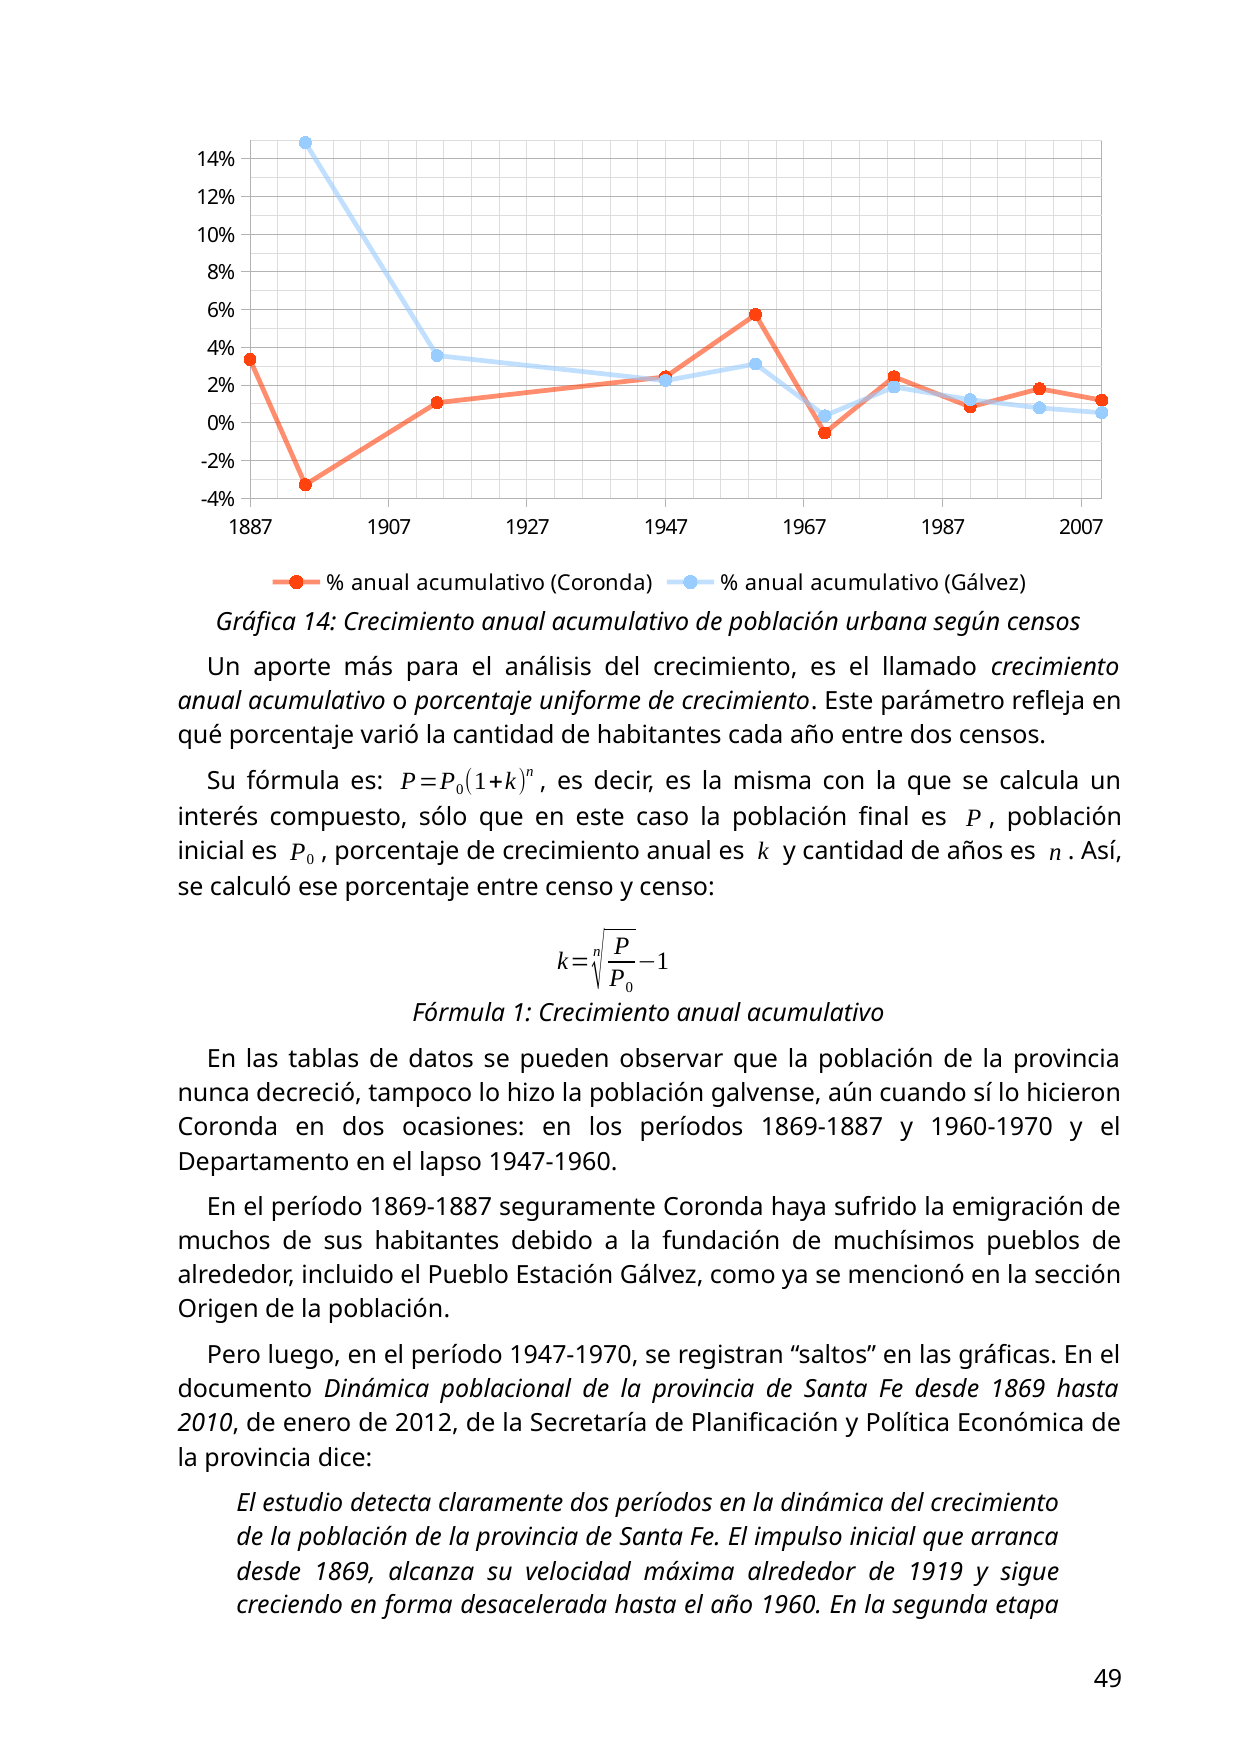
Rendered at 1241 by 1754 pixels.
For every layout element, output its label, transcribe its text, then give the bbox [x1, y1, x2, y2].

text En el período 1869-1887 seguramente Coronda haya sufrido la emigración de muchos de sus habitantes debido a la fundación de muchísimos pueblos de alrededor, incluido el Pueblo Estación Gálvez, como ya se mencionó en la sección Origen de la población. [177, 1189, 1122, 1325]
text Un aporte más para el análisis del crecimiento, es el llamado crecimiento anual acumulativo o porcentaje uniforme de crecimiento. Este parámetro refleja en qué porcentaje varió la cantidad de habitantes cada año entre dos censos. [177, 649, 1122, 751]
text En las tablas de datos se pueden observar que la población de la provincia nunca decreció, tampoco lo hizo la población galvense, aún cuando sí lo hicieron Coronda en dos ocasiones: en los períodos 1869-1887 y 1960-1970 y el Departamento en el lapso 1947-1960. [177, 1041, 1122, 1177]
text Gráfica 14: Crecimiento anual acumulativo de población urbana según censos [177, 603, 1122, 637]
text El estudio detecta claramente dos períodos en la dinámica del crecimiento de la población de la provincia de Santa Fe. El impulso inicial que arranca desde 1869, alcanza su velocidad máxima alrededor de 1919 y sigue creciendo en forma desacelerada hasta el año 1960. En la segunda etapa [236, 1485, 1063, 1621]
text Fórmula 1: Crecimiento anual acumulativo [412, 927, 887, 1029]
text Pero luego, en el período 1947-1970, se registran “saltos” en las gráficas. En el documento Dinámica poblacional de la provincia de Santa Fe desde 1869 hasta 2010, de enero de 2012, de la Secretaría de Planificación y Política Económica de la provincia dice: [177, 1337, 1122, 1473]
text Su fórmula es: , es decir, es la misma con la que se calcula un interés compuesto, sólo que en este caso la población final es , población inicial es , porcentaje de crecimiento anual es y cantidad de años es . Así, se calculó ese porcentaje entre censo y censo: [177, 763, 1122, 903]
